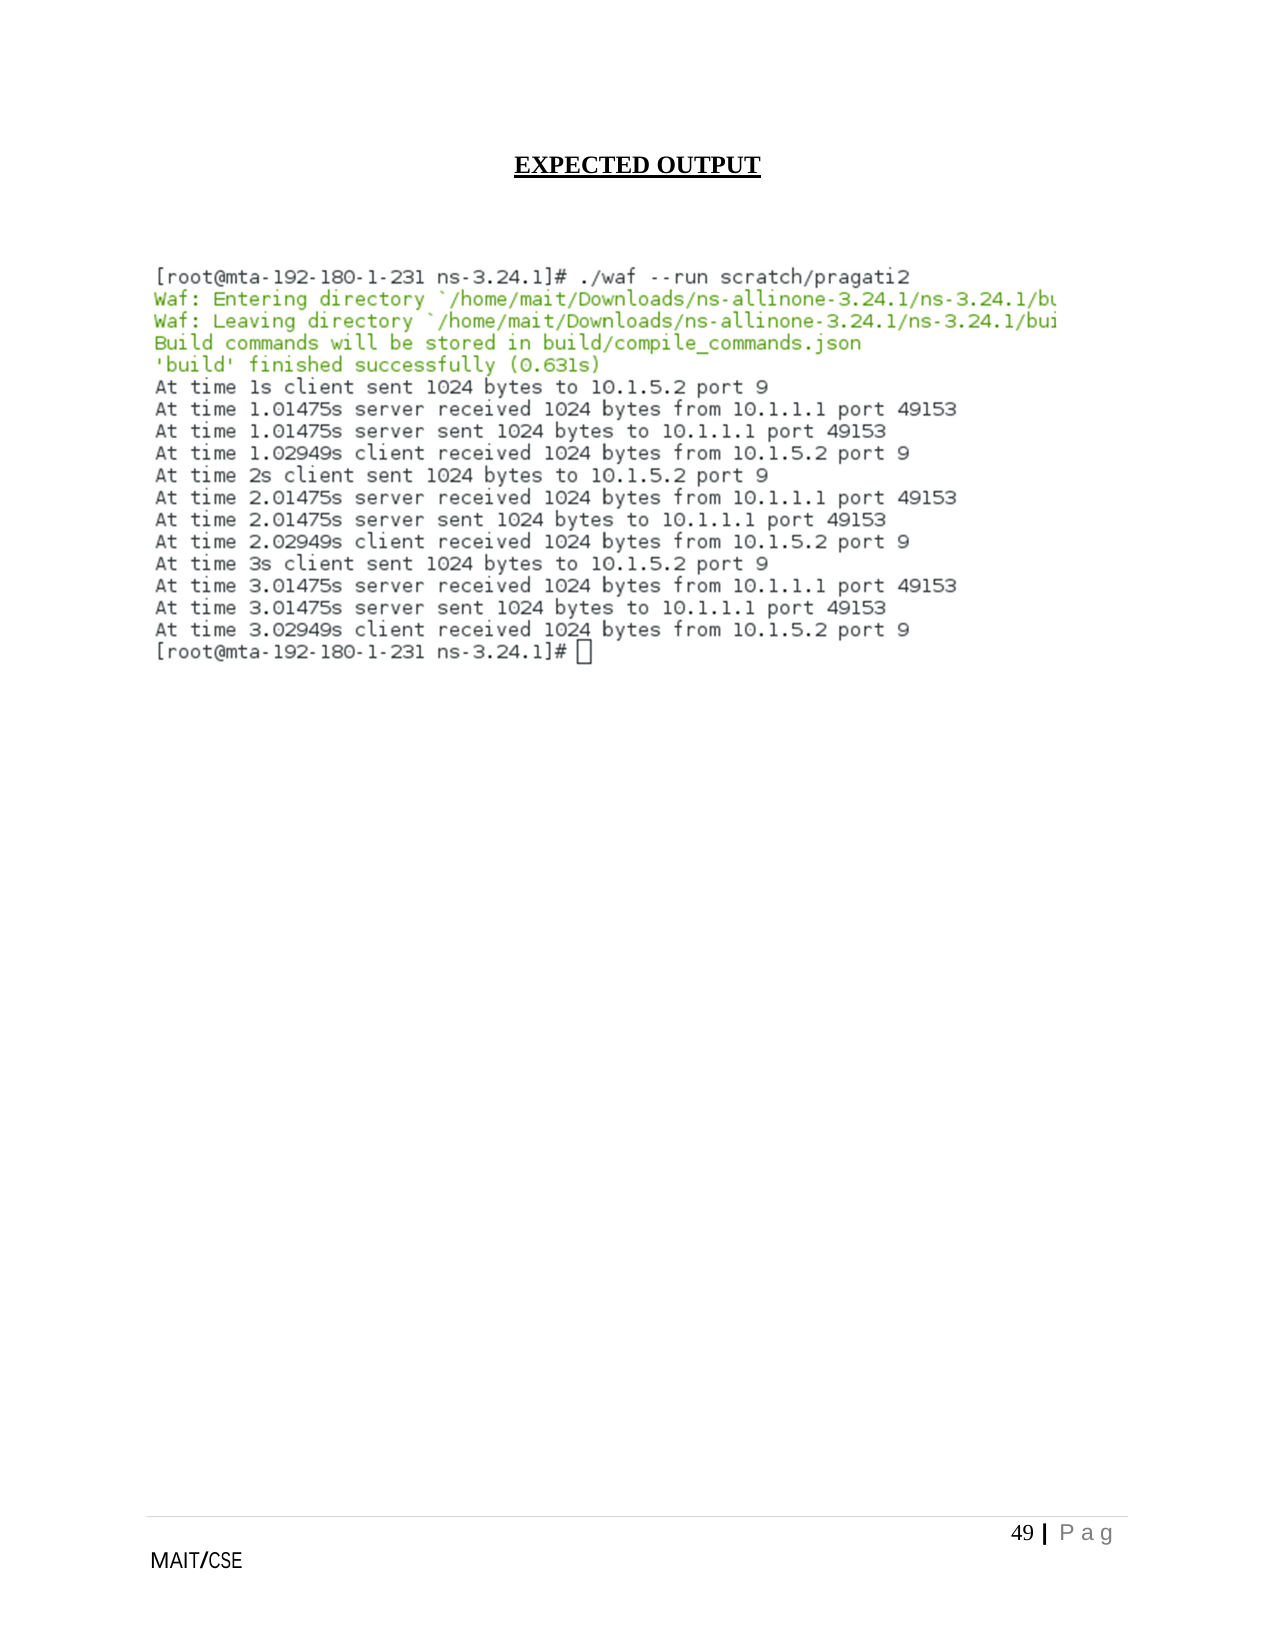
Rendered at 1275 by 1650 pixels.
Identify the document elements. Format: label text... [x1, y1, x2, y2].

picture [152, 221, 1057, 728]
text EXPECTED OUTPUT [348, 150, 927, 179]
